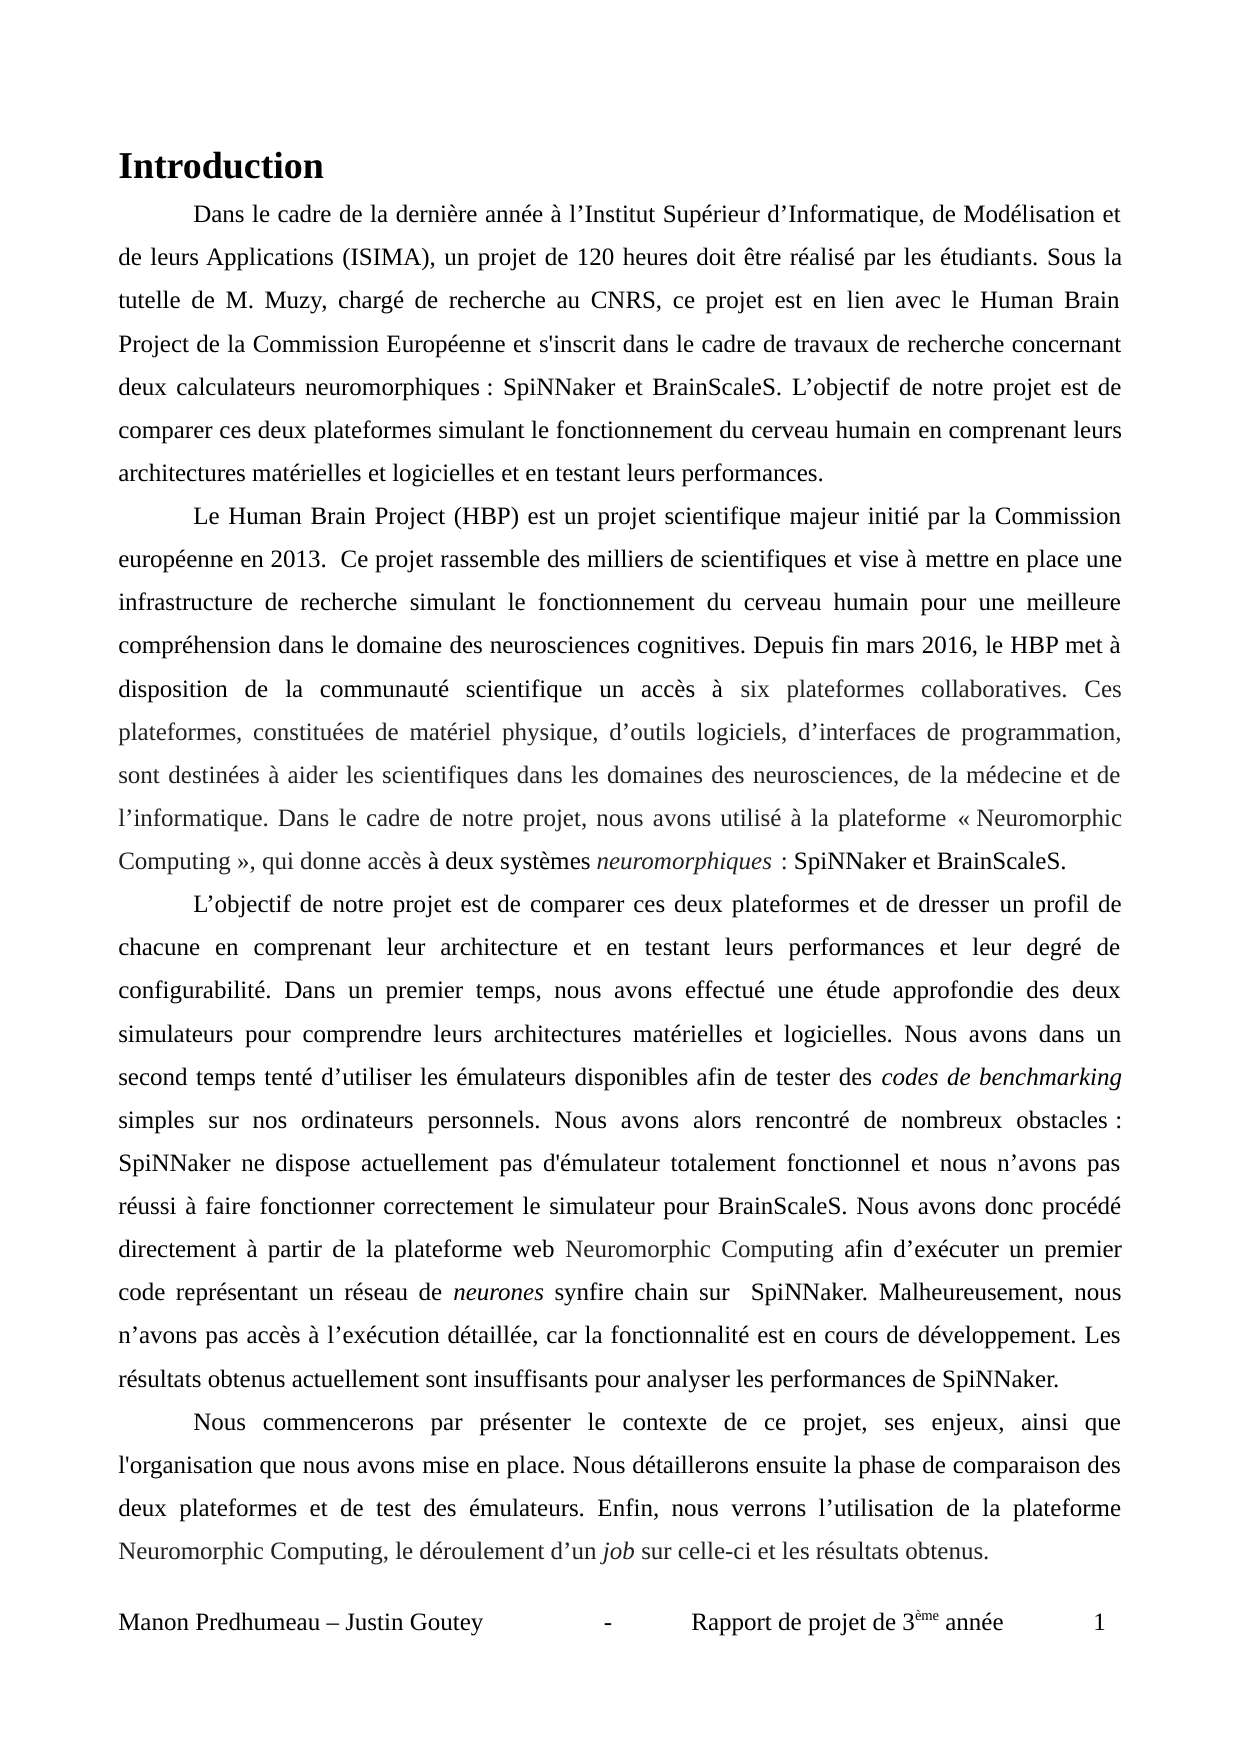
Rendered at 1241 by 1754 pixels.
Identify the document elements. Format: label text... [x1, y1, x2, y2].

text Nous commencerons par présenter le contexte de ce projet, ses enjeux, ainsi que l'organisation que nous avons mise en place. Nous détaillerons ensuite la phase de comparaison des deux plateformes et de test des émulateurs. Enfin, nous verrons l’utilisation de la plateforme Neuromorphic Computing, le déroulement d’un job sur celle-ci et les résultats obtenus. [118, 1407, 1122, 1565]
text Le Human Brain Project (HBP) est un projet scientifique majeur initié par la Commission européenne en 2013. Ce projet rassemble des milliers de scientifiques et vise à mettre en place une infrastructure de recherche simulant le fonctionnement du cerveau humain pour une meilleure compréhension dans le domaine des neurosciences cognitives. Depuis fin mars 2016, le HBP met à disposition de la communauté scientifique un accès à six plateformes collaboratives. Ces plateformes, constituées de matériel physique, d’outils logiciels, d’interfaces de programmation, sont destinées à aider les scientifiques dans les domaines des neurosciences, de la médecine et de l’informatique. Dans le cadre de notre projet, nous avons utilisé à la plateforme « Neuromorphic Computing », qui donne accès à deux systèmes neuromorphiques : SpiNNaker et BrainScaleS. [118, 501, 1122, 875]
text L’objectif de notre projet est de comparer ces deux plateformes et de dresser un profil de chacune en comprenant leur architecture et en testant leurs performances et leur degré de configurabilité. Dans un premier temps, nous avons effectué une étude approfondie des deux simulateurs pour comprendre leurs architectures matérielles et logicielles. Nous avons dans un second temps tenté d’utiliser les émulateurs disponibles afin de tester des codes de benchmarking simples sur nos ordinateurs personnels. Nous avons alors rencontré de nombreux obstacles : SpiNNaker ne dispose actuellement pas d'émulateur totalement fonctionnel et nous n’avons pas réussi à faire fonctionner correctement le simulateur pour BrainScaleS. Nous avons donc procédé directement à partir de la plateforme web Neuromorphic Computing afin d’exécuter un premier code représentant un réseau de neurones synfire chain sur SpiNNaker. Malheureusement, nous n’avons pas accès à l’exécution détaillée, car la fonctionnalité est en cours de développement. Les résultats obtenus actuellement sont insuffisants pour analyser les performances de SpiNNaker. [118, 889, 1122, 1392]
subtitle Introduction [118, 143, 1122, 187]
text Dans le cadre de la dernière année à l’Institut Supérieur d’Informatique, de Modélisation et de leurs Applications (ISIMA), un projet de 120 heures doit être réalisé par les étudiants. Sous la tutelle de M. Muzy, chargé de recherche au CNRS, ce projet est en lien avec le Human Brain Project de la Commission Européenne et s'inscrit dans le cadre de travaux de recherche concernant deux calculateurs neuromorphiques : SpiNNaker et BrainScaleS. L’objectif de notre projet est de comparer ces deux plateformes simulant le fonctionnement du cerveau humain en comprenant leurs architectures matérielles et logicielles et en testant leurs performances. [118, 199, 1122, 487]
